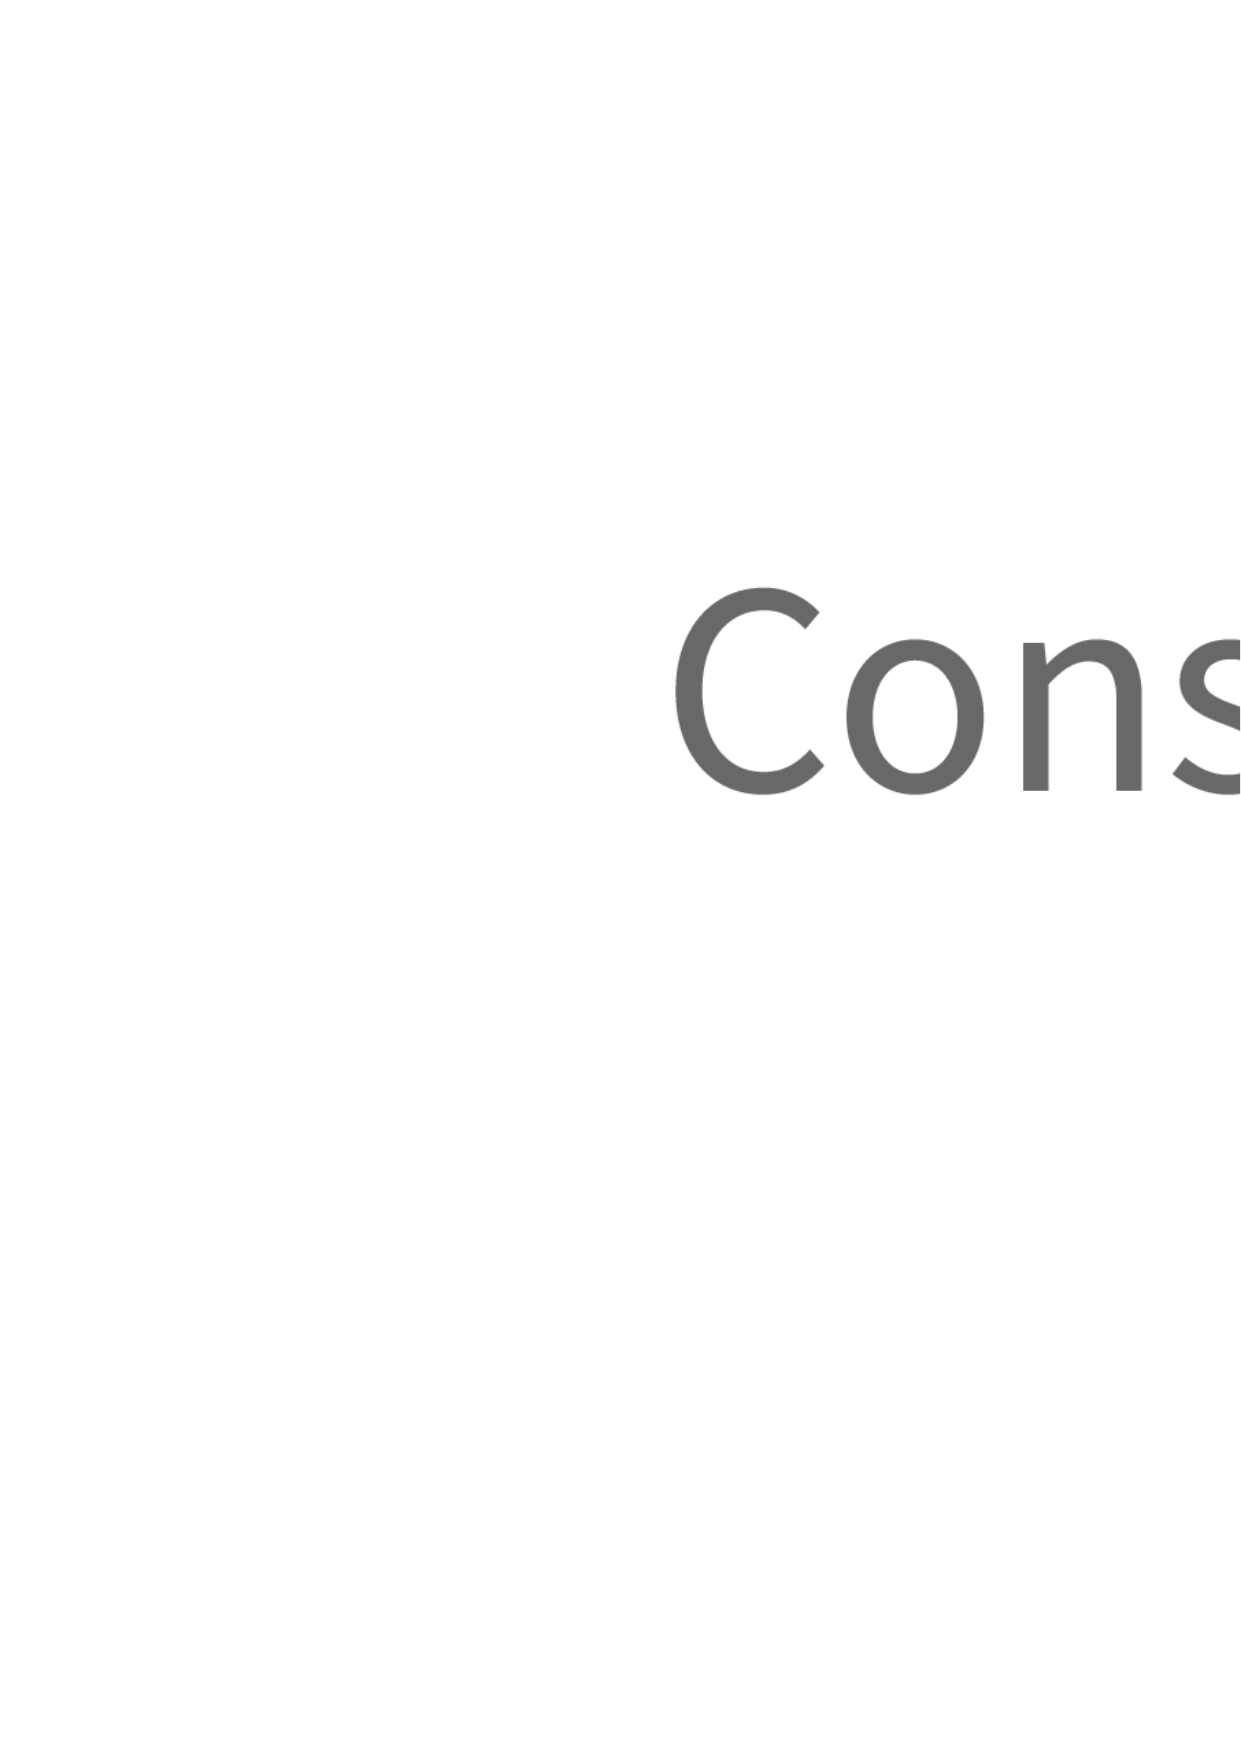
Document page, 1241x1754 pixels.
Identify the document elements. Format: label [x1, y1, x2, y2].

picture [118, 176, 1241, 1636]
